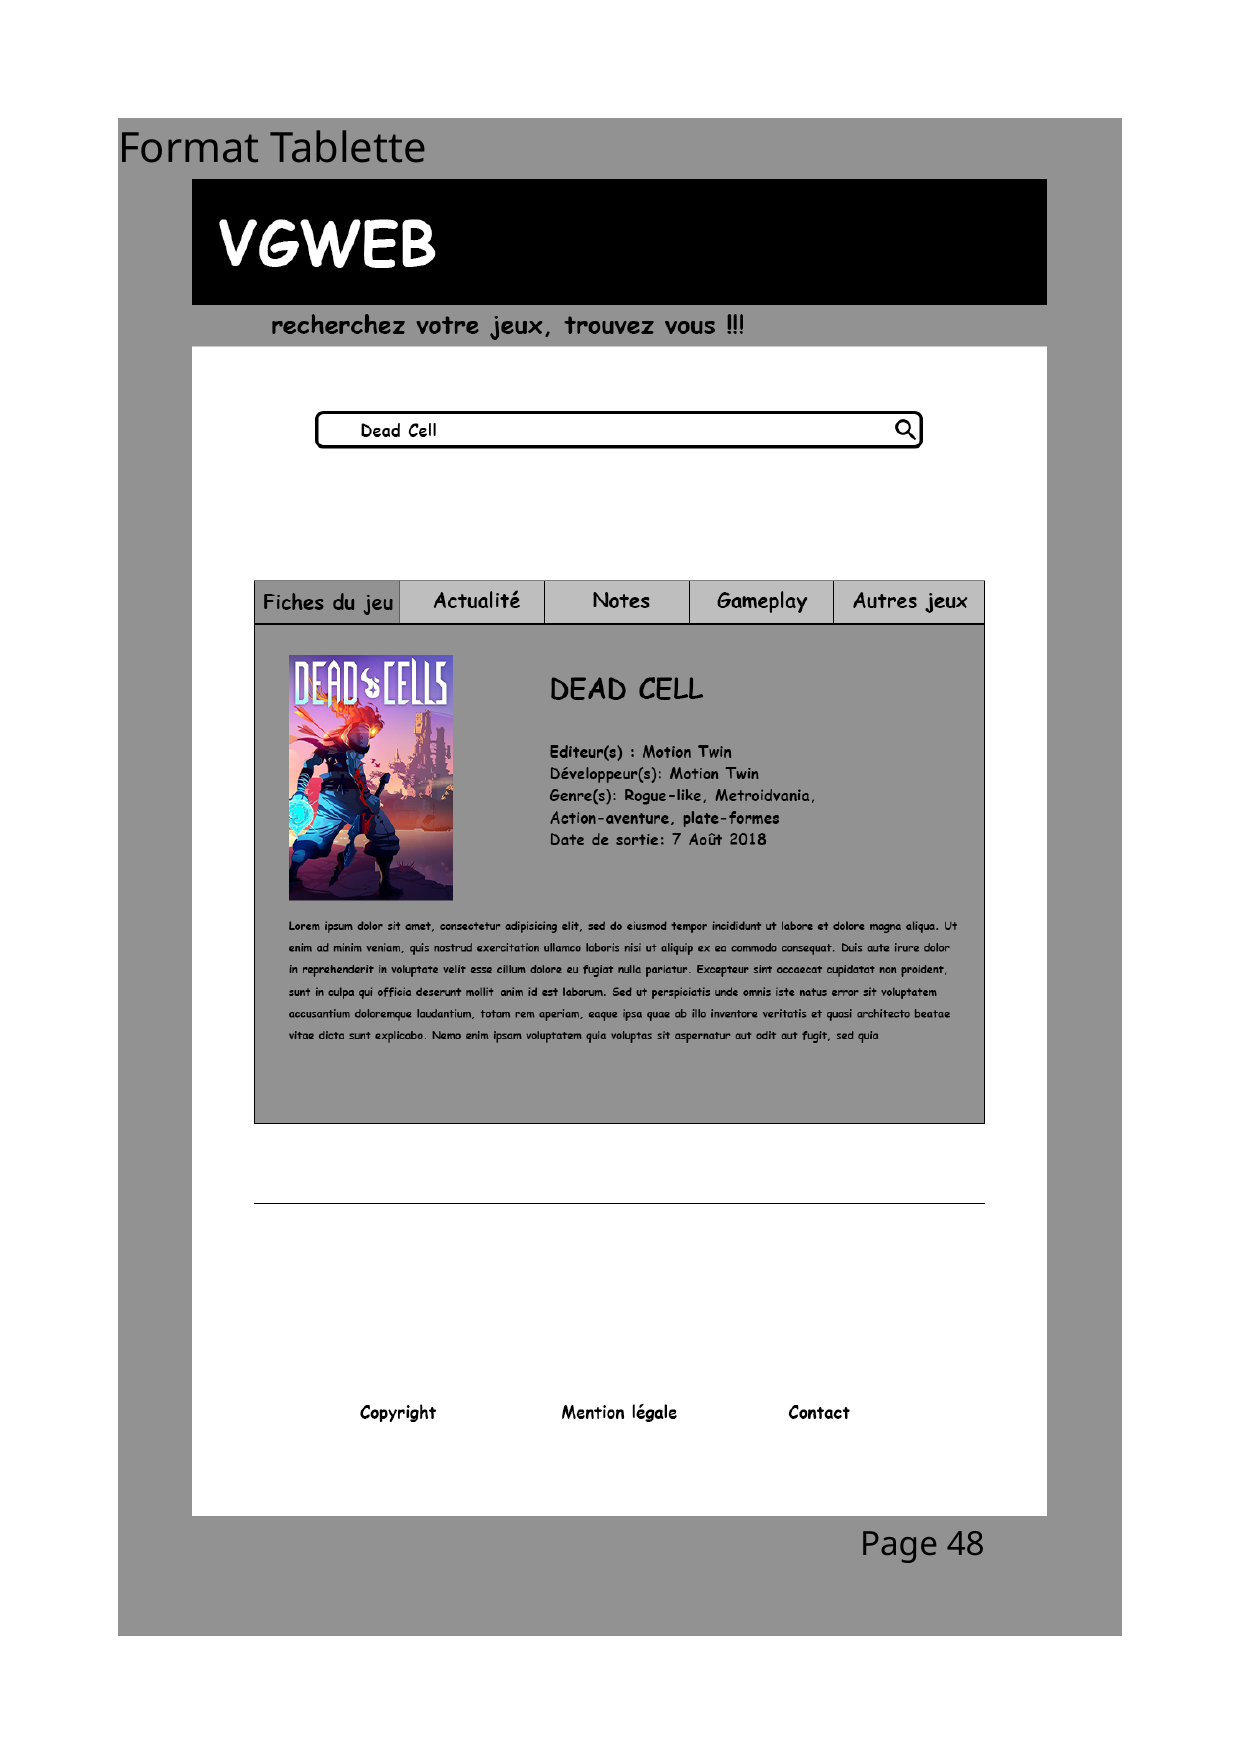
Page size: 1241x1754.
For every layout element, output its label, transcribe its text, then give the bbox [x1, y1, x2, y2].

text Page 48 [118, 198, 1122, 1566]
text Format Tablette [118, 118, 1122, 175]
picture [192, 179, 1047, 1516]
